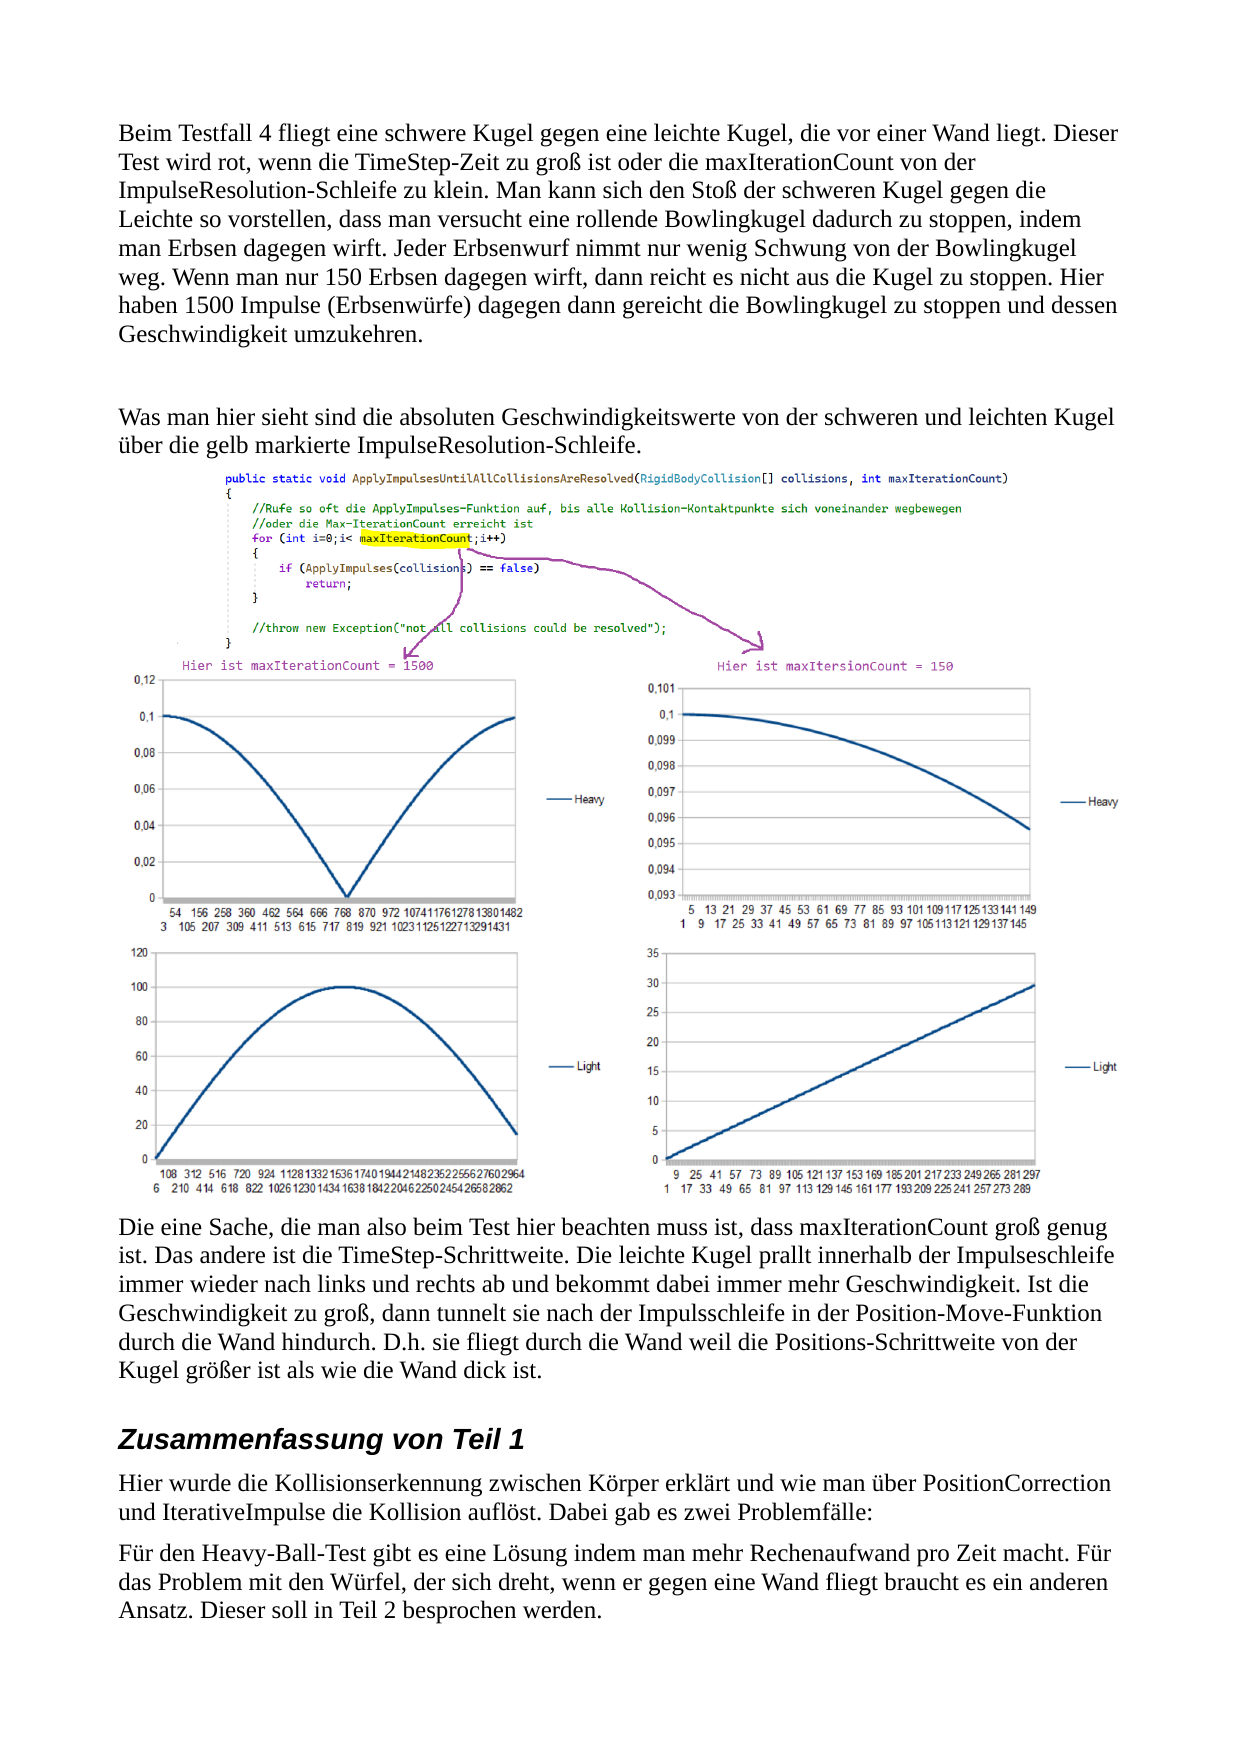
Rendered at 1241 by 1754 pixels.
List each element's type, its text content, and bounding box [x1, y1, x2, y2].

text Hier wurde die Kollisionserkennung zwischen Körper erklärt und wie man über PositionCorrection und IterativeImpulse die Kollision auflöst. Dabei gab es zwei Problemfälle: [118, 1468, 1122, 1525]
picture [118, 471, 1123, 1212]
text Die eine Sache, die man also beim Test hier beachten muss ist, dass maxIterationCount groß genug ist. Das andere ist die TimeStep-Schrittweite. Die leichte Kugel prallt innerhalb der Impulseschleife immer wieder nach links und rechts ab und bekommt dabei immer mehr Geschwindigkeit. Ist die Geschwindigkeit zu groß, dann tunnelt sie nach der Impulsschleife in der Position-Move-Funktion durch die Wand hindurch. D.h. sie fliegt durch die Wand weil die Positions-Schrittweite von der Kugel größer ist als wie die Wand dick ist. [118, 1212, 1122, 1384]
text Was man hier sieht sind die absoluten Geschwindigkeitswerte von der schweren und leichten Kugel über die gelb markierte ImpulseResolution-Schleife. [118, 402, 1122, 459]
text Beim Testfall 4 fliegt eine schwere Kugel gegen eine leichte Kugel, die vor einer Wand liegt. Dieser Test wird rot, wenn die TimeStep-Zeit zu groß ist oder die maxIterationCount von der ImpulseResolution-Schleife zu klein. Man kann sich den Stoß der schweren Kugel gegen die Leichte so vorstellen, dass man versucht eine rollende Bowlingkugel dadurch zu stoppen, indem man Erbsen dagegen wirft. Jeder Erbsenwurf nimmt nur wenig Schwung von der Bowlingkugel weg. Wenn man nur 150 Erbsen dagegen wirft, dann reicht es nicht aus die Kugel zu stoppen. Hier haben 1500 Impulse (Erbsenwürfe) dagegen dann gereicht die Bowlingkugel zu stoppen und dessen Geschwindigkeit umzukehren. [118, 118, 1122, 348]
subtitle Zusammenfassung von Teil 1 [118, 1422, 1122, 1455]
text Für den Heavy-Ball-Test gibt es eine Lösung indem man mehr Rechenaufwand pro Zeit macht. Für das Problem mit den Würfel, der sich dreht, wenn er gegen eine Wand fliegt braucht es ein anderen Ansatz. Dieser soll in Teil 2 besprochen werden. [118, 1538, 1122, 1624]
